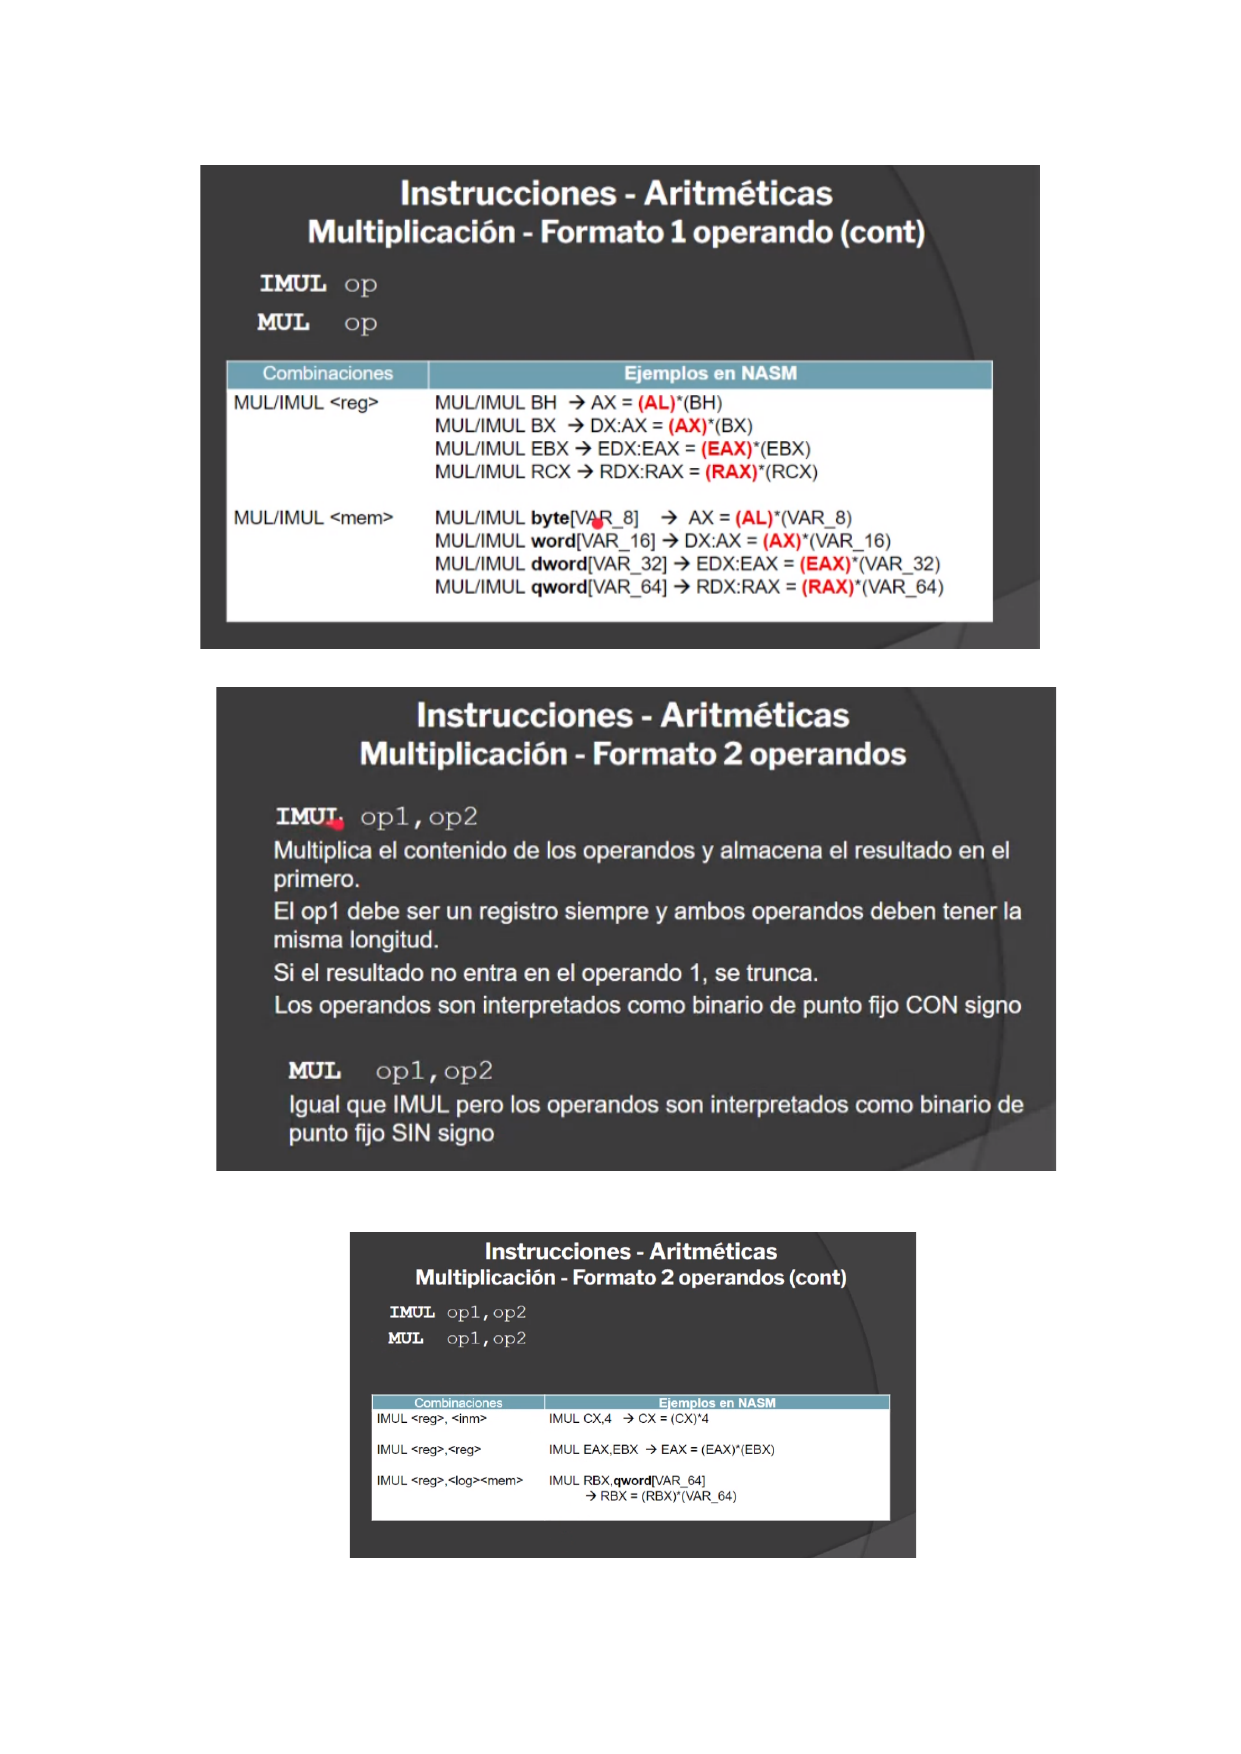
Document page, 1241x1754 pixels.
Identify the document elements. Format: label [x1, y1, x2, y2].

picture [200, 165, 1040, 649]
picture [349, 1232, 917, 1558]
picture [216, 687, 1057, 1171]
